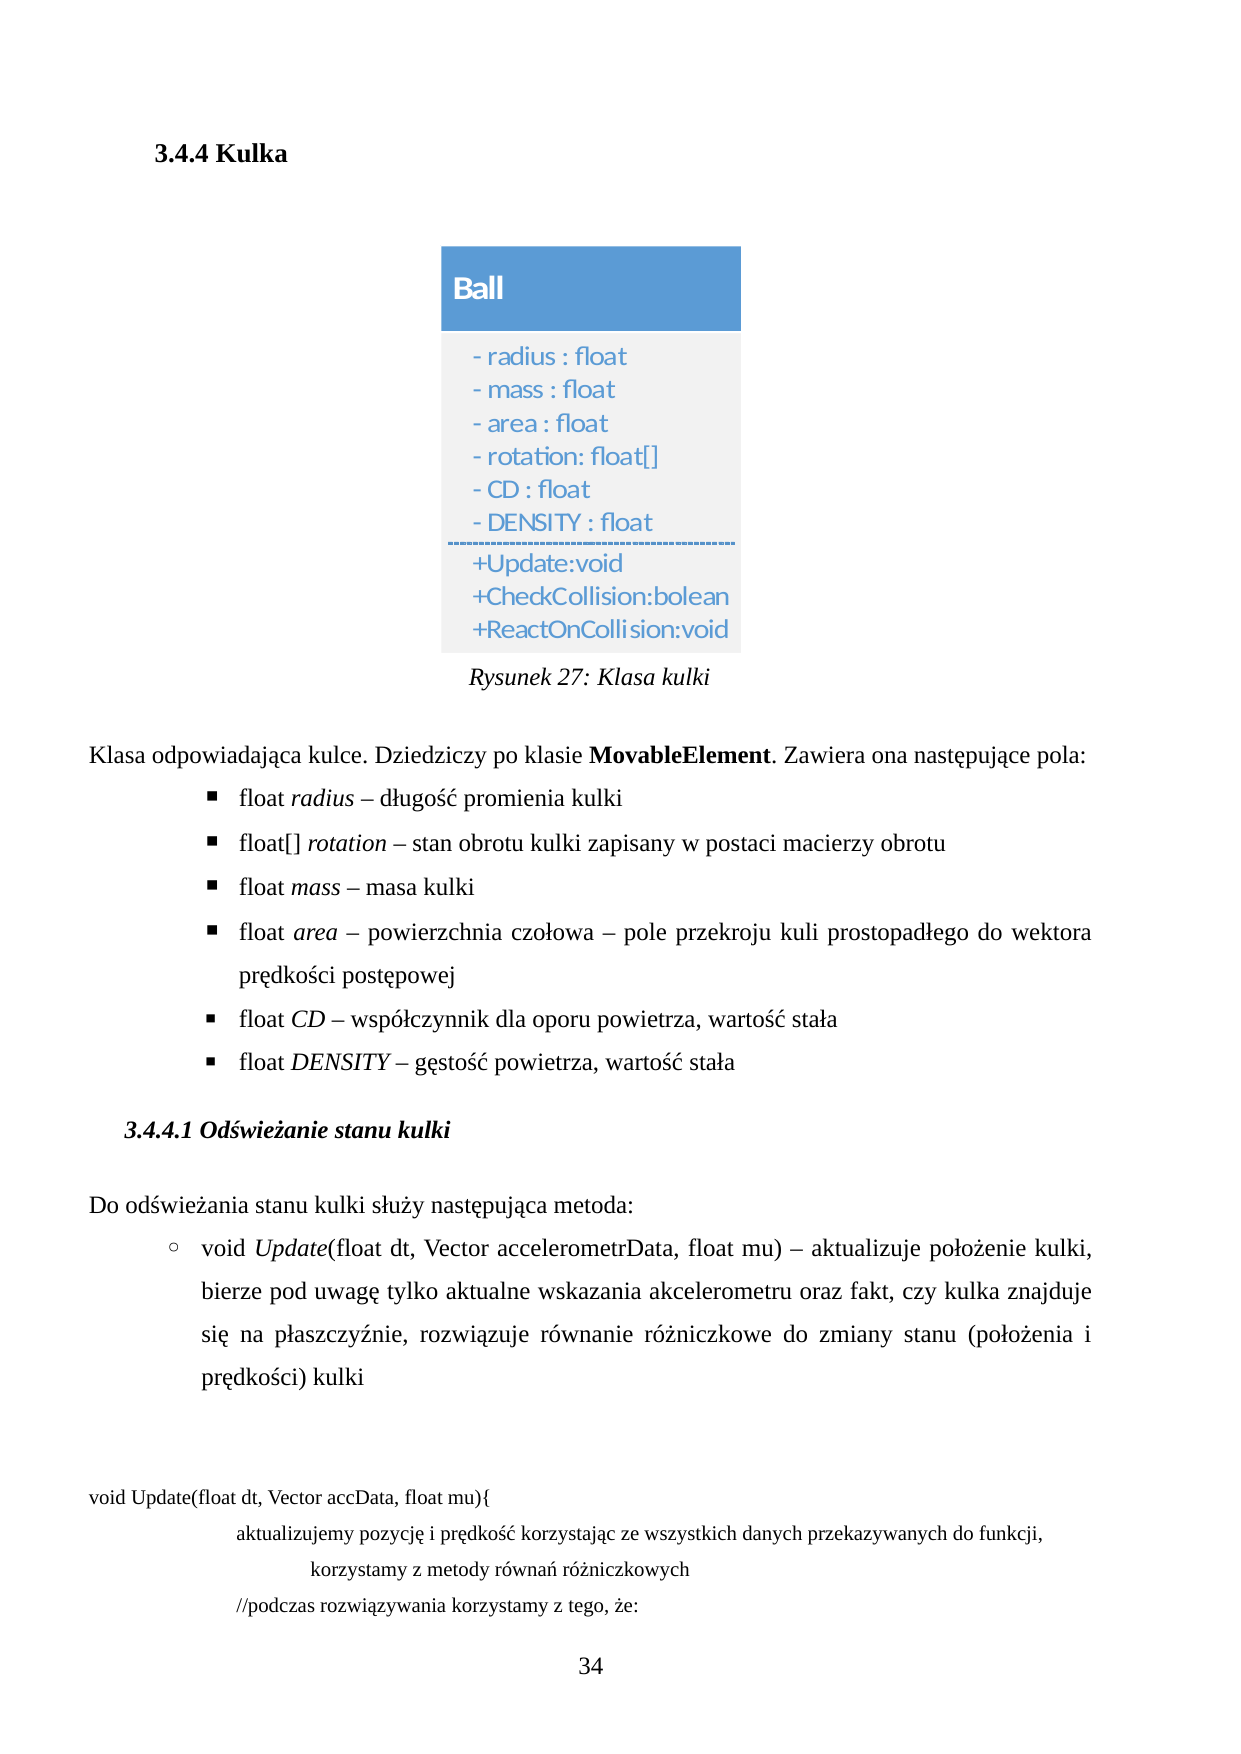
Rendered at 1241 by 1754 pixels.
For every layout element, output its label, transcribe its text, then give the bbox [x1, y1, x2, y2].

text void Update(float dt, Vector accData, float mu){ [88, 1484, 1093, 1509]
text Klasa odpowiadająca kulce. Dziedziczy po klasie MovableElement. Zawiera ona następujące pola: [88, 740, 1093, 769]
subtitle Kulka [148, 138, 1093, 169]
list float[] rotation – stan obrotu kulki zapisany w postaci macierzy obrotu [201, 828, 1093, 857]
list float DENSITY – gęstość powietrza, wartość stała [201, 1047, 1093, 1076]
text aktualizujemy pozycję i prędkość korzystając ze wszystkich danych przekazywanych do funkcji, korzystamy z metody równań różniczkowych [88, 1521, 1093, 1581]
list float area – powierzchnia czołowa – pole przekroju kuli prostopadłego do wektora prędkości postępowej [201, 917, 1093, 989]
text //podczas rozwiązywania korzystamy z tego, że: [88, 1593, 1093, 1617]
subtitle Odświeżanie stanu kulki [118, 1115, 1093, 1144]
text Rysunek 27: Klasa kulki [434, 660, 747, 690]
text Do odświeżania stanu kulki służy następująca metoda: [88, 1190, 1093, 1218]
list void Update(float dt, Vector accelerometrData, float mu) – aktualizuje położenie kulki, bierze pod uwagę tylko aktualne wskazania akcelerometru oraz fakt, czy kulka znajduje się na płaszczyźnie, rozwiązuje równanie różniczkowe do zmiany stanu (położenia i prędkości) kulki [163, 1233, 1093, 1391]
list float CD – współczynnik dla oporu powietrza, wartość stała [201, 1004, 1093, 1032]
list float mass – masa kulki [201, 872, 1093, 902]
list float radius – długość promienia kulki [201, 783, 1093, 813]
